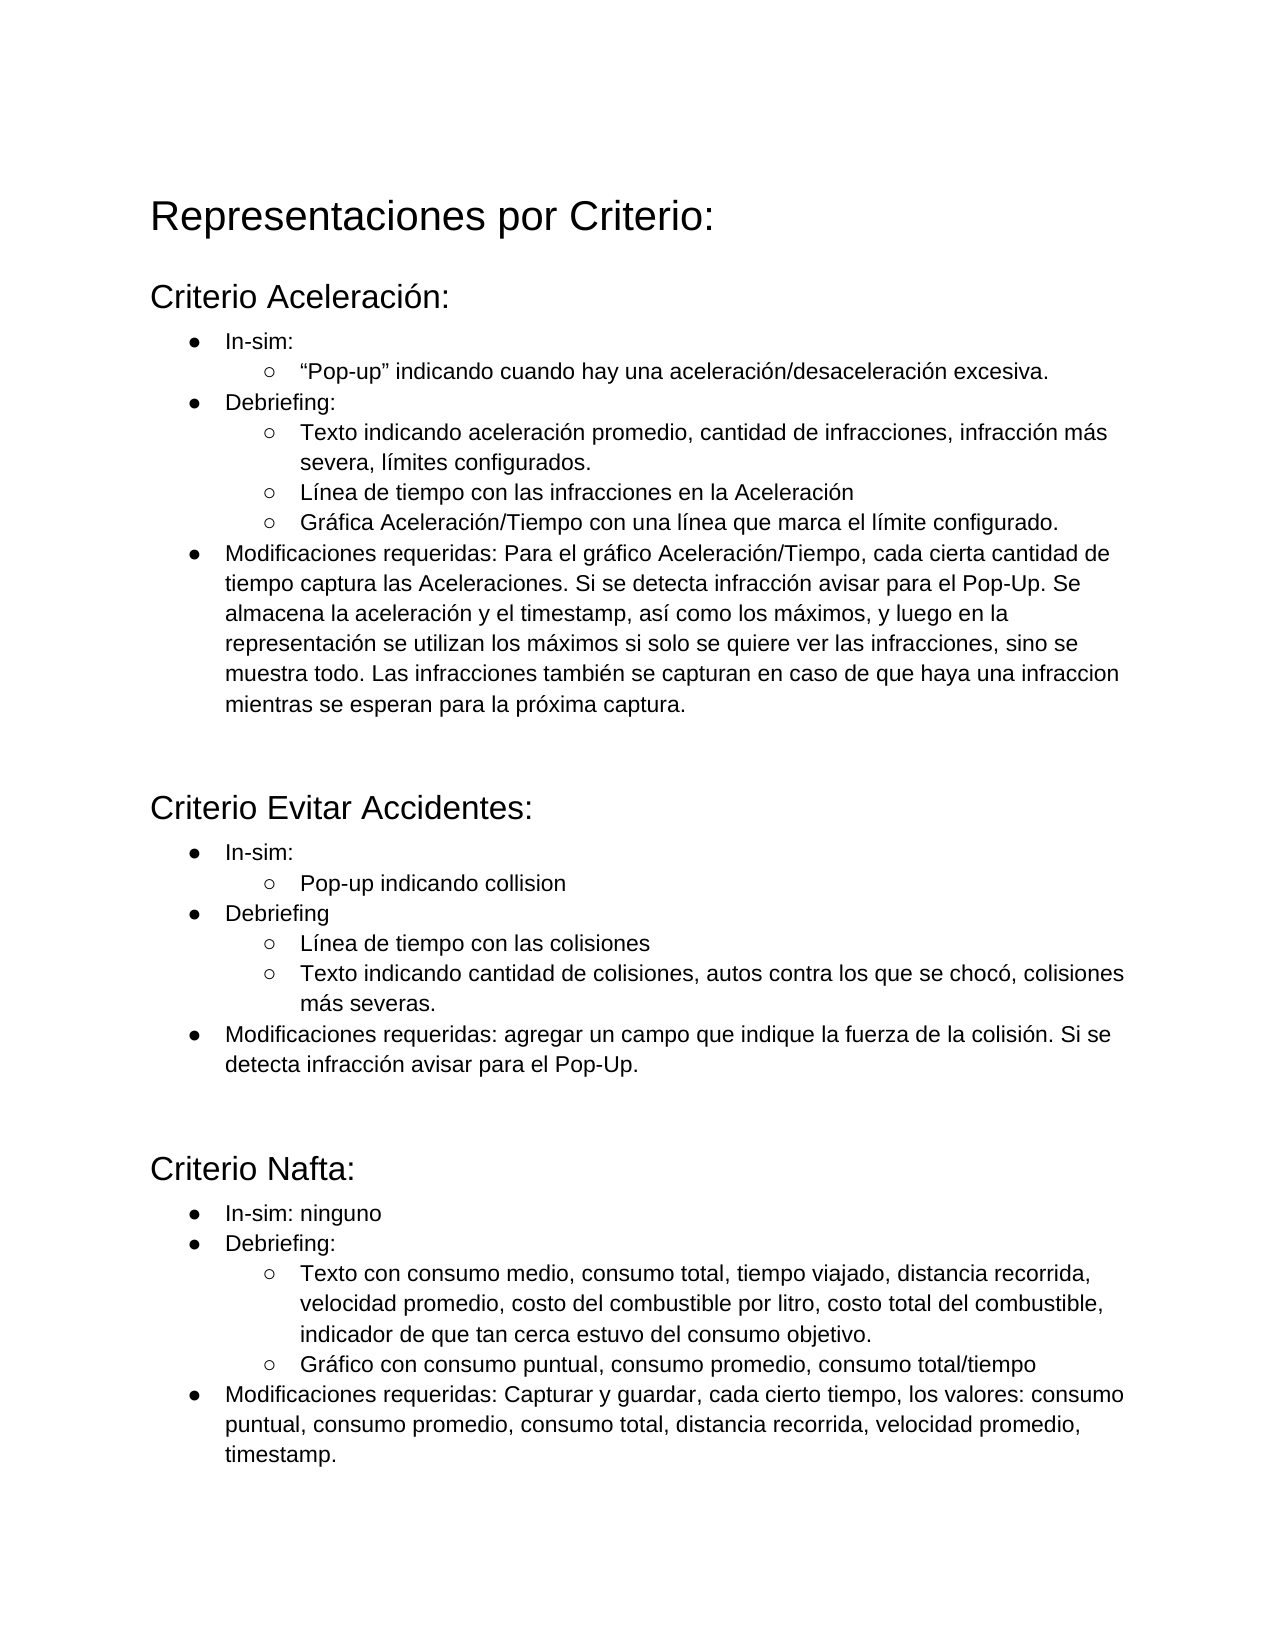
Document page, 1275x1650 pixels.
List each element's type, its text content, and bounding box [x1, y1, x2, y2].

subtitle Representaciones por Criterio: [150, 192, 1125, 239]
list In-sim: [187, 839, 1125, 866]
list Gráfica Aceleración/Tiempo con una línea que marca el límite configurado. [262, 509, 1125, 536]
list In-sim: ninguno [187, 1200, 1125, 1226]
list Modificaciones requeridas: agregar un campo que indique la fuerza de la colisión. Si se detecta infracción avisar para el Pop-Up. [187, 1021, 1125, 1077]
list Texto indicando cantidad de colisiones, autos contra los que se chocó, colisiones más severas. [262, 960, 1125, 1017]
list Debriefing: [187, 388, 1125, 415]
list Texto con consumo medio, consumo total, tiempo viajado, distancia recorrida, velocidad promedio, costo del combustible por litro, costo total del combustible, indicador de que tan cerca estuvo del consumo objetivo. [262, 1260, 1125, 1347]
list Pop-up indicando collision [262, 869, 1125, 896]
subtitle Criterio Evitar Accidentes: [150, 788, 1125, 827]
list “Pop-up” indicando cuando hay una aceleración/desaceleración excesiva. [262, 358, 1125, 384]
subtitle Criterio Nafta: [150, 1149, 1125, 1187]
list In-sim: [187, 328, 1125, 354]
list Modificaciones requeridas: Para el gráfico Aceleración/Tiempo, cada cierta cantidad de tiempo captura las Aceleraciones. Si se detecta infracción avisar para el Pop-Up. Se almacena la aceleración y el timestamp, así como los máximos, y luego en la representación se utilizan los máximos si solo se quiere ver las infracciones, sino se muestra todo. Las infracciones también se capturan en caso de que haya una infraccion mientras se esperan para la próxima captura. [187, 539, 1125, 717]
list Línea de tiempo con las infracciones en la Aceleración [262, 479, 1125, 505]
list Modificaciones requeridas: Capturar y guardar, cada cierto tiempo, los valores: consumo puntual, consumo promedio, consumo total, distancia recorrida, velocidad promedio, timestamp. [187, 1381, 1125, 1468]
list Línea de tiempo con las colisiones [262, 930, 1125, 956]
list Texto indicando aceleración promedio, cantidad de infracciones, infracción más severa, límites configurados. [262, 419, 1125, 475]
subtitle Criterio Aceleración: [150, 277, 1125, 316]
list Debriefing: [187, 1230, 1125, 1256]
list Gráfico con consumo puntual, consumo promedio, consumo total/tiempo [262, 1351, 1125, 1377]
list Debriefing [187, 900, 1125, 926]
